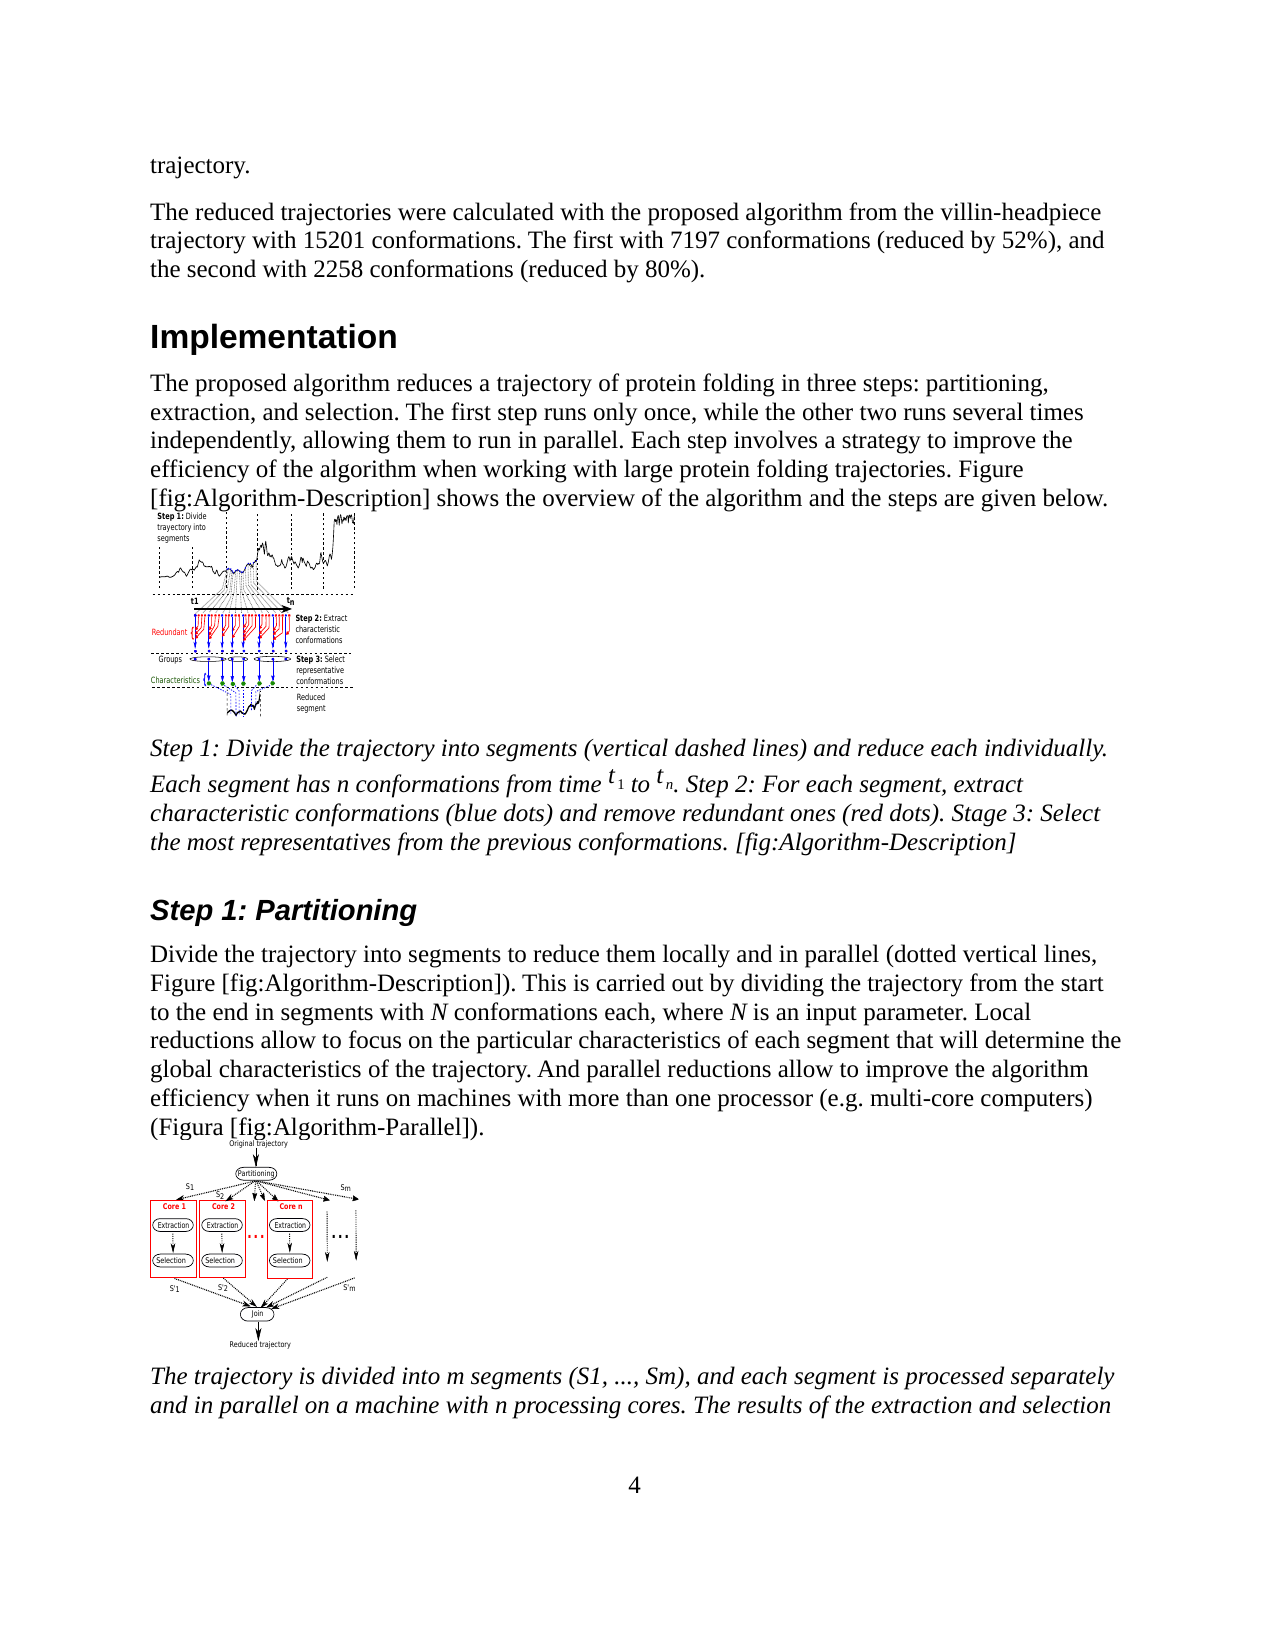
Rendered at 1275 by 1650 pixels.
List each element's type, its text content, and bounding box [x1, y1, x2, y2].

text trajectory. [150, 150, 1125, 179]
text Step 1: Divide the trajectory into segments (vertical dashed lines) and reduce each individually. Each segment has n conformations from time to . Step 2: For each segment, extract characteristic conformations (blue dots) and remove redundant ones (red dots). Stage 3: Select the most representatives from the previous conformations. [fig:Algorithm-Description] [150, 733, 1125, 856]
text The trajectory is divided into m segments (S1, ..., Sm), and each segment is processed separately and in parallel on a machine with n processing cores. The results of the extraction and selection [150, 1361, 1125, 1419]
subtitle Implementation [150, 317, 1125, 356]
subtitle Step 1: Partitioning [150, 893, 1125, 927]
text Divide the trajectory into segments to reduce them locally and in parallel (dotted vertical lines, Figure [fig:Algorithm-Description]). This is carried out by dividing the trajectory from the start to the end in segments with N conformations each, where N is an input parameter. Local reductions allow to focus on the particular characteristics of each segment that will determine the global characteristics of the trajectory. And parallel reductions allow to improve the algorithm efficiency when it runs on machines with more than one processor (e.g. multi-core computers) (Figura [fig:Algorithm-Parallel]). [150, 939, 1125, 1140]
text The proposed algorithm reduces a trajectory of protein folding in three steps: partitioning, extraction, and selection. The first step runs only once, while the other two runs several times independently, allowing them to run in parallel. Each step involves a strategy to improve the efficiency of the algorithm when working with large protein folding trajectories. Figure [fig:Algorithm-Description] shows the overview of the algorithm and the steps are given below. [150, 368, 1125, 512]
text The reduced trajectories were calculated with the proposed algorithm from the villin-headpiece trajectory with 15201 conformations. The first with 7197 conformations (reduced by 52%), and the second with 2258 conformations (reduced by 80%). [150, 197, 1125, 283]
